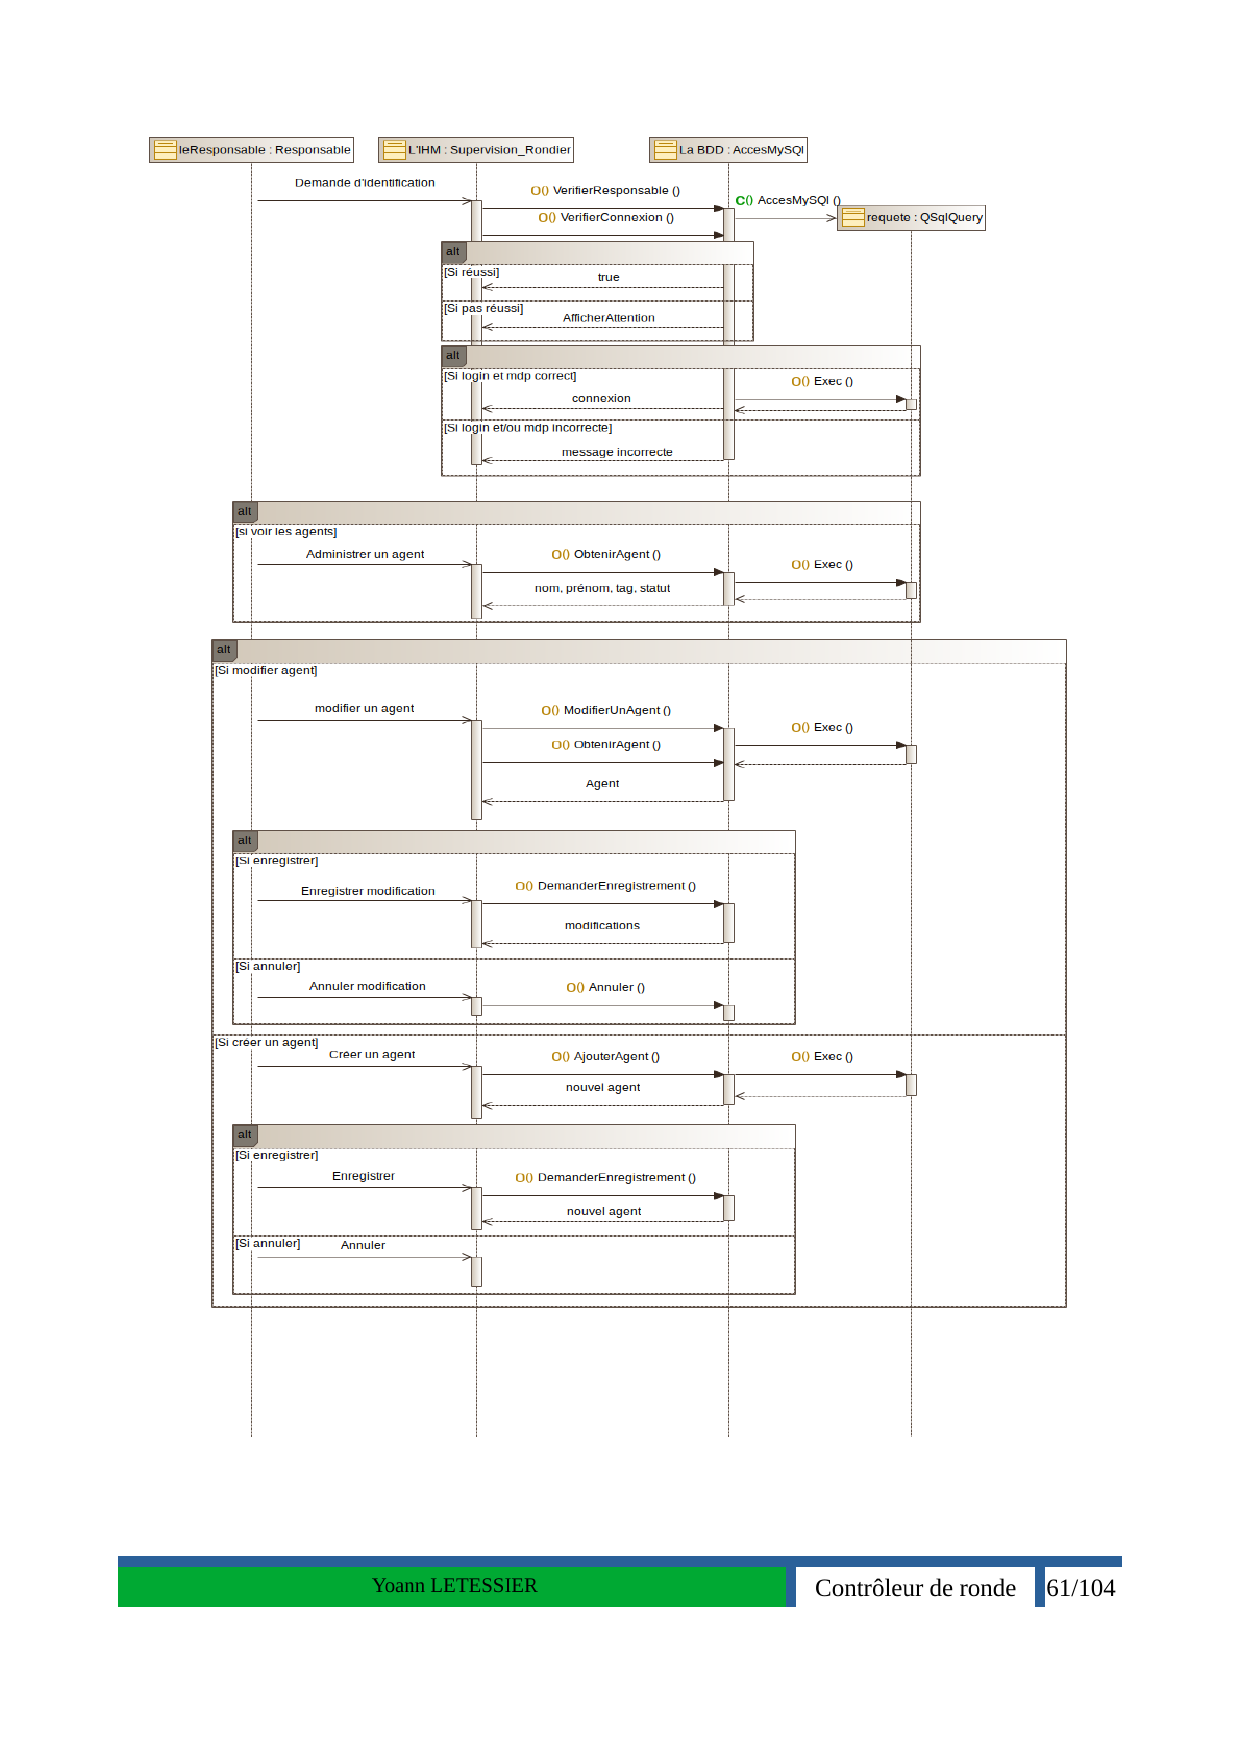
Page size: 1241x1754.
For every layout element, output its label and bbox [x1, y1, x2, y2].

picture [139, 128, 1078, 1445]
